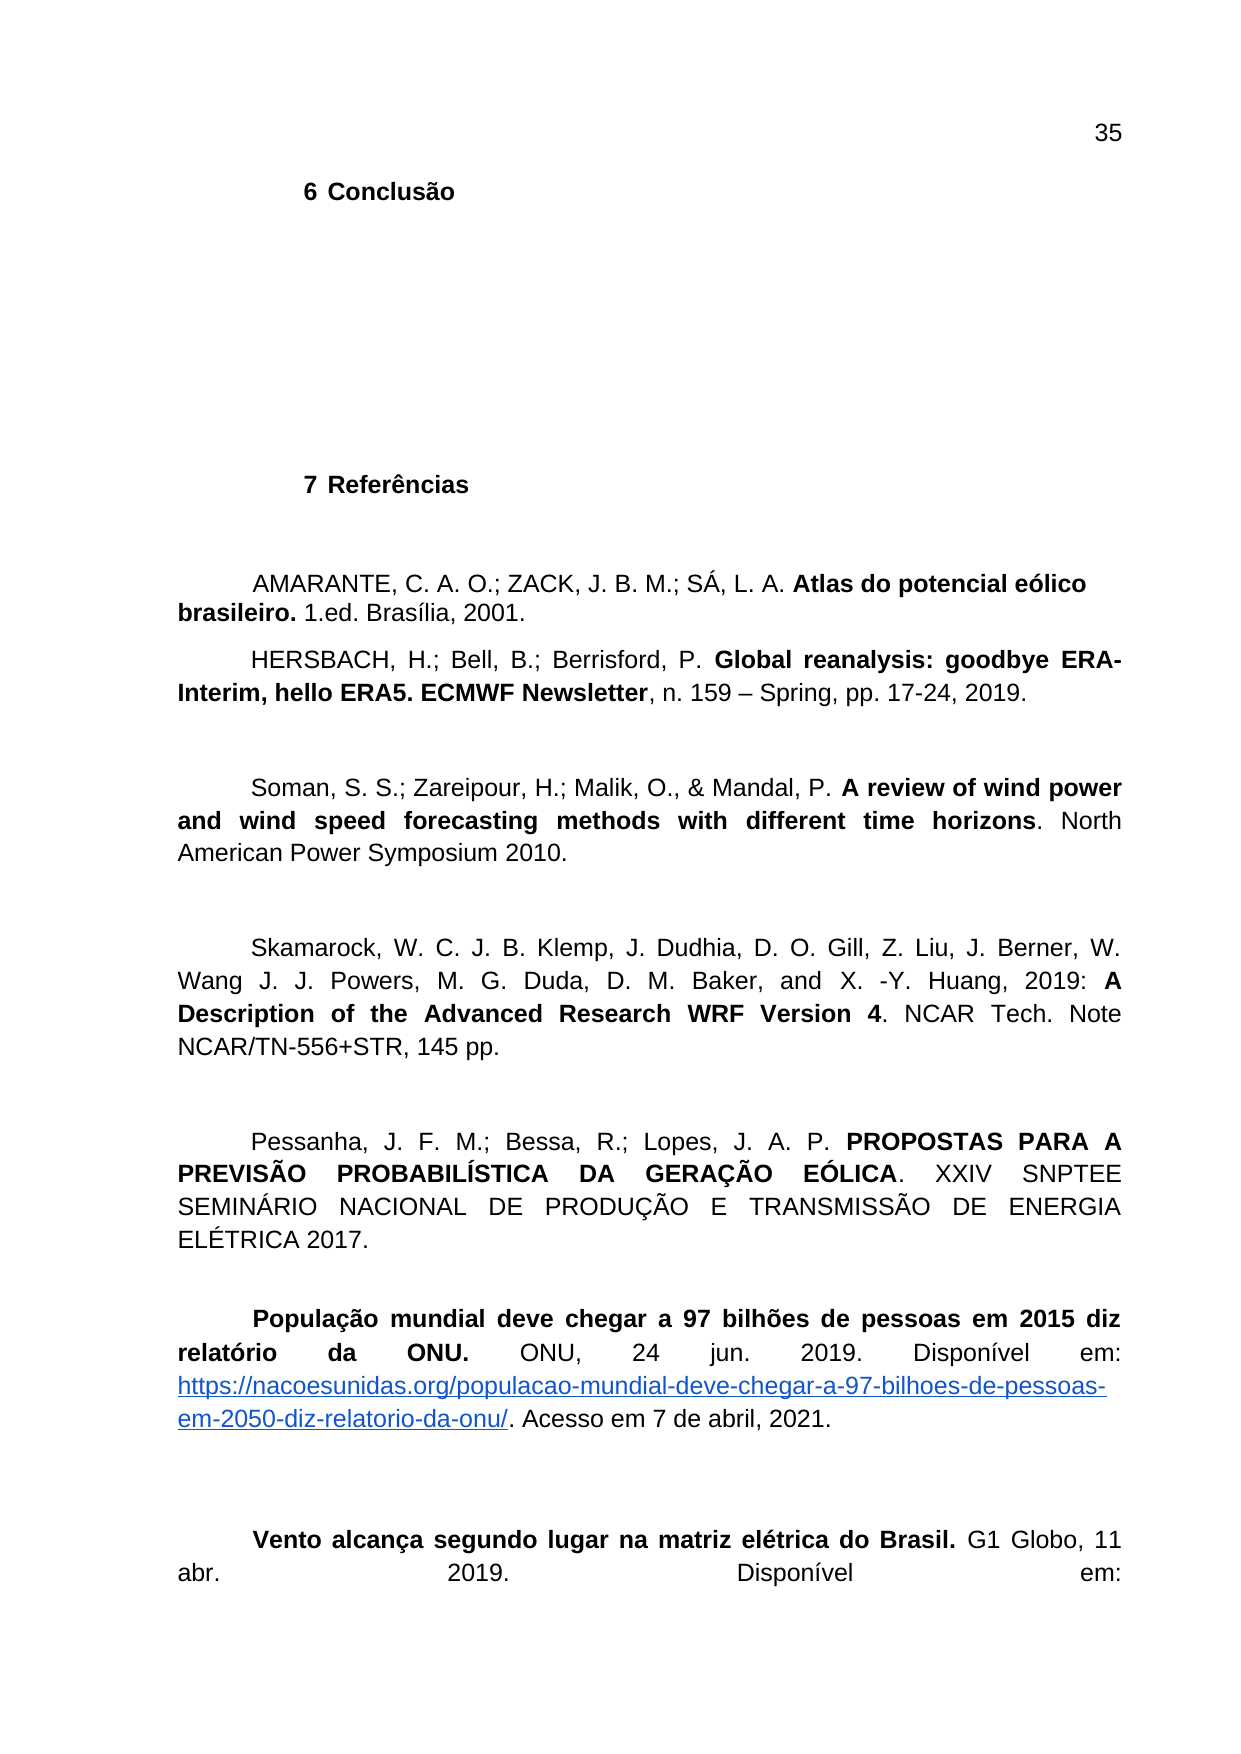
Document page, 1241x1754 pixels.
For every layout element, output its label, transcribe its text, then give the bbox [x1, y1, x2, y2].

text Vento alcança segundo lugar na matriz elétrica do Brasil. G1 Globo, 11 abr. 2019. Disponível em: [177, 1493, 1122, 1586]
text Soman, S. S.; Zareipour, H.; Malik, O., & Mandal, P. A review of wind power and wind speed forecasting methods with different time horizons. North American Power Symposium 2010. [177, 769, 1122, 867]
subtitle Conclusão [215, 177, 1122, 206]
text Pessanha, J. F. M.; Bessa, R.; Lopes, J. A. P. PROPOSTAS PARA A PREVISÃO PROBABILÍSTICA DA GERAÇÃO EÓLICA. XXIV SNPTEE SEMINÁRIO NACIONAL DE PRODUÇÃO E TRANSMISSÃO DE ENERGIA ELÉTRICA 2017. [177, 1122, 1122, 1254]
text População mundial deve chegar a 97 bilhões de pessoas em 2015 diz relatório da ONU. ONU, 24 jun. 2019. Disponível em: https://nacoesunidas.org/populacao-mundial-deve-chegar-a-97-bilhoes-de-pessoas-em-2050-diz-relatorio-da-onu/. Acesso em 7 de abril, 2021. [177, 1268, 1122, 1432]
subtitle Referências [215, 470, 1122, 499]
text HERSBACH, H.; Bell, B.; Berrisford, P. Global reanalysis: goodbye ERA-Interim, hello ERA5. ECMWF Newsletter, n. 159 – Spring, pp. 17-24, 2019. [177, 641, 1122, 707]
text AMARANTE, C. A. O.; ZACK, J. B. M.; SÁ, L. A. Atlas do potencial eólico brasileiro. 1.ed. Brasília, 2001. [177, 569, 1122, 627]
text Skamarock, W. C. J. B. Klemp, J. Dudhia, D. O. Gill, Z. Liu, J. Berner, W. Wang J. J. Powers, M. G. Duda, D. M. Baker, and X. -Y. Huang, 2019: A Description of the Advanced Research WRF Version 4. NCAR Tech. Note NCAR/TN-556+STR, 145 pp. [177, 929, 1122, 1060]
